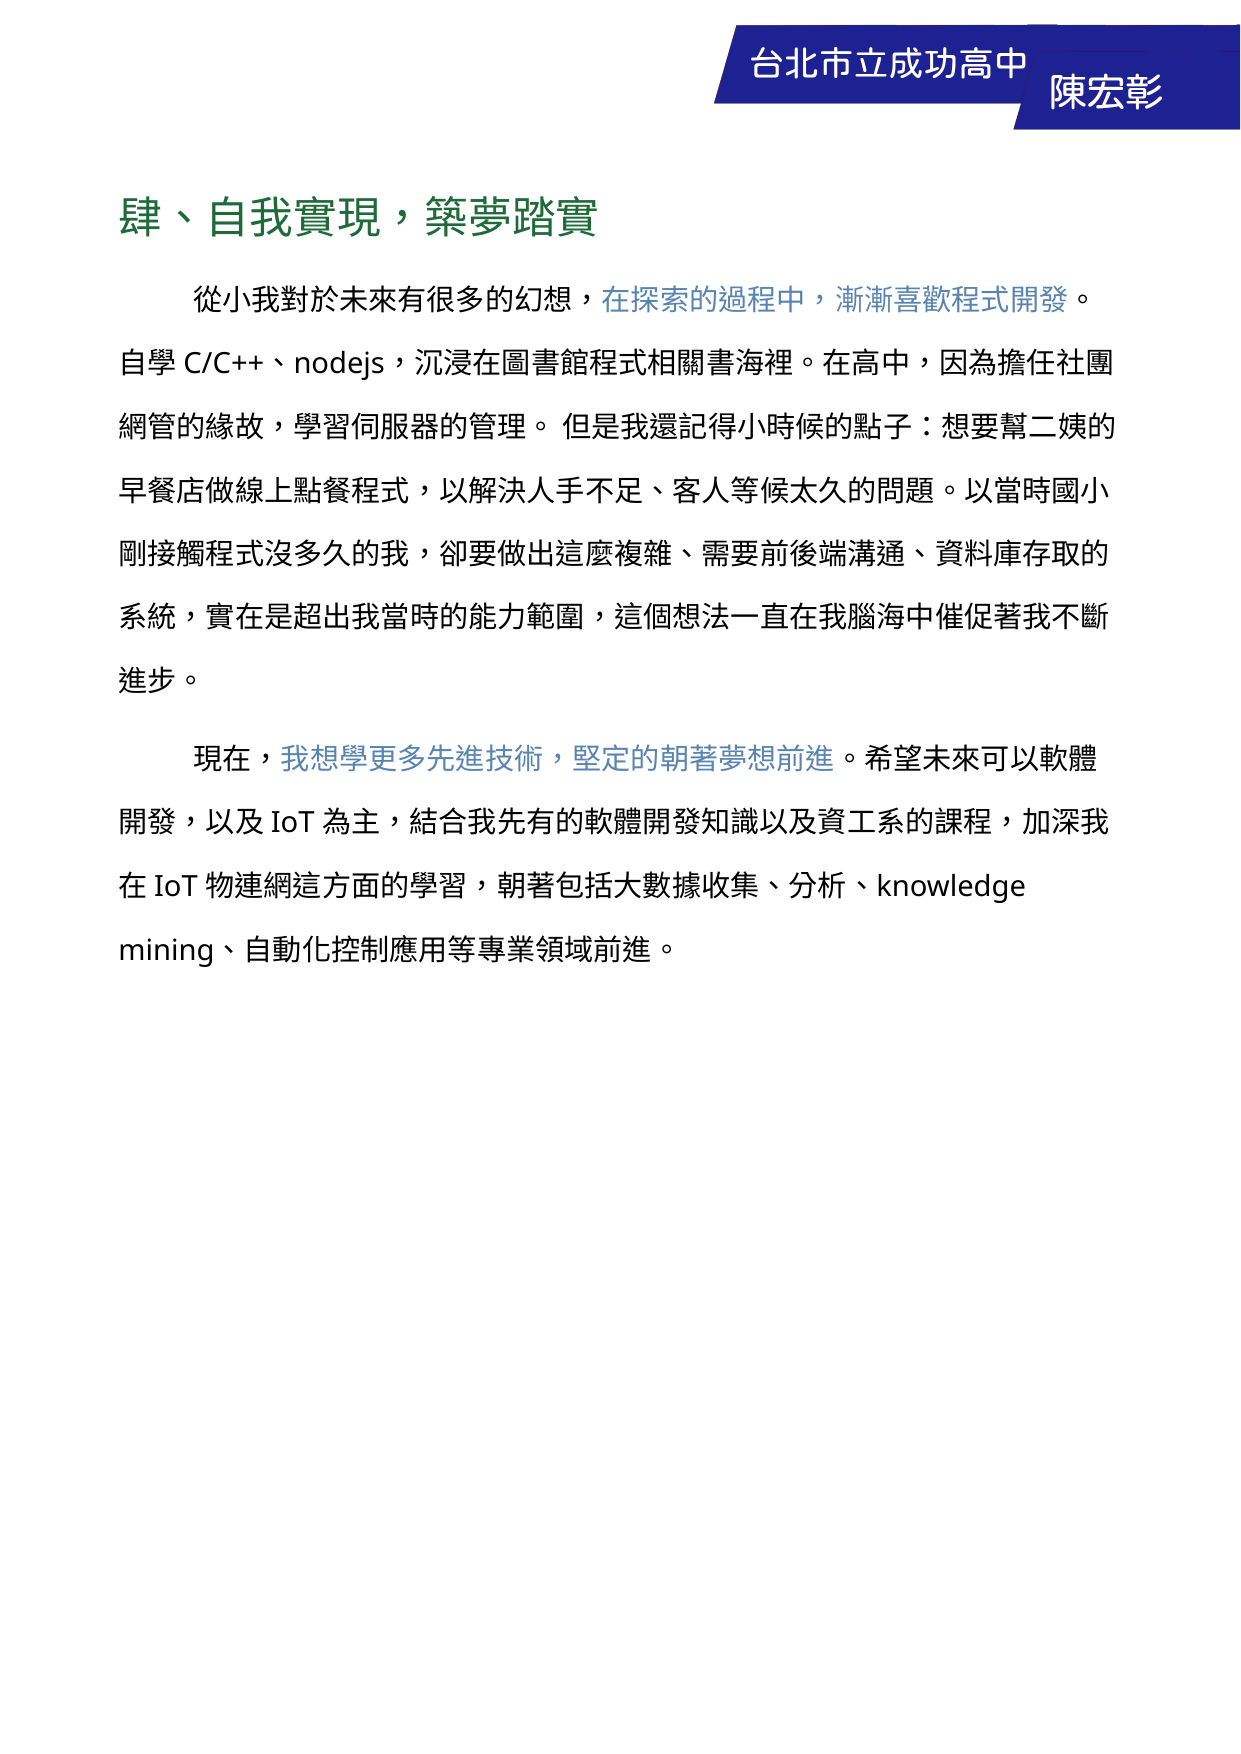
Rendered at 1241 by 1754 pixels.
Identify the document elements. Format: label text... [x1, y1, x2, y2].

text 現在，我想學更多先進技術，堅定的朝著夢想前進。希望未來可以軟體開發，以及 IoT 為主，結合我先有的軟體開發知識以及資工系的課程，加深我在 IoT 物連網這方面的學習，朝著包括大數據收集、分析、knowledge mining、自動化控制應用等專業領域前進。 [118, 735, 1122, 968]
subtitle 肆、自我實現，築夢踏實 [118, 182, 1122, 246]
text 從小我對於未來有很多的幻想，在探索的過程中，漸漸喜歡程式開發。自學 C/C++、nodejs，沉浸在圖書館程式相關書海裡。在高中，因為擔任社團網管的緣故，學習伺服器的管理。 但是我還記得小時候的點子：想要幫二姨的早餐店做線上點餐程式，以解決人手不足、客人等候太久的問題。以當時國小剛接觸程式沒多久的我，卻要做出這麼複雜、需要前後端溝通、資料庫存取的系統，實在是超出我當時的能力範圍，這個想法一直在我腦海中催促著我不斷進步。 [118, 277, 1122, 700]
picture [0, 2, 1241, 154]
